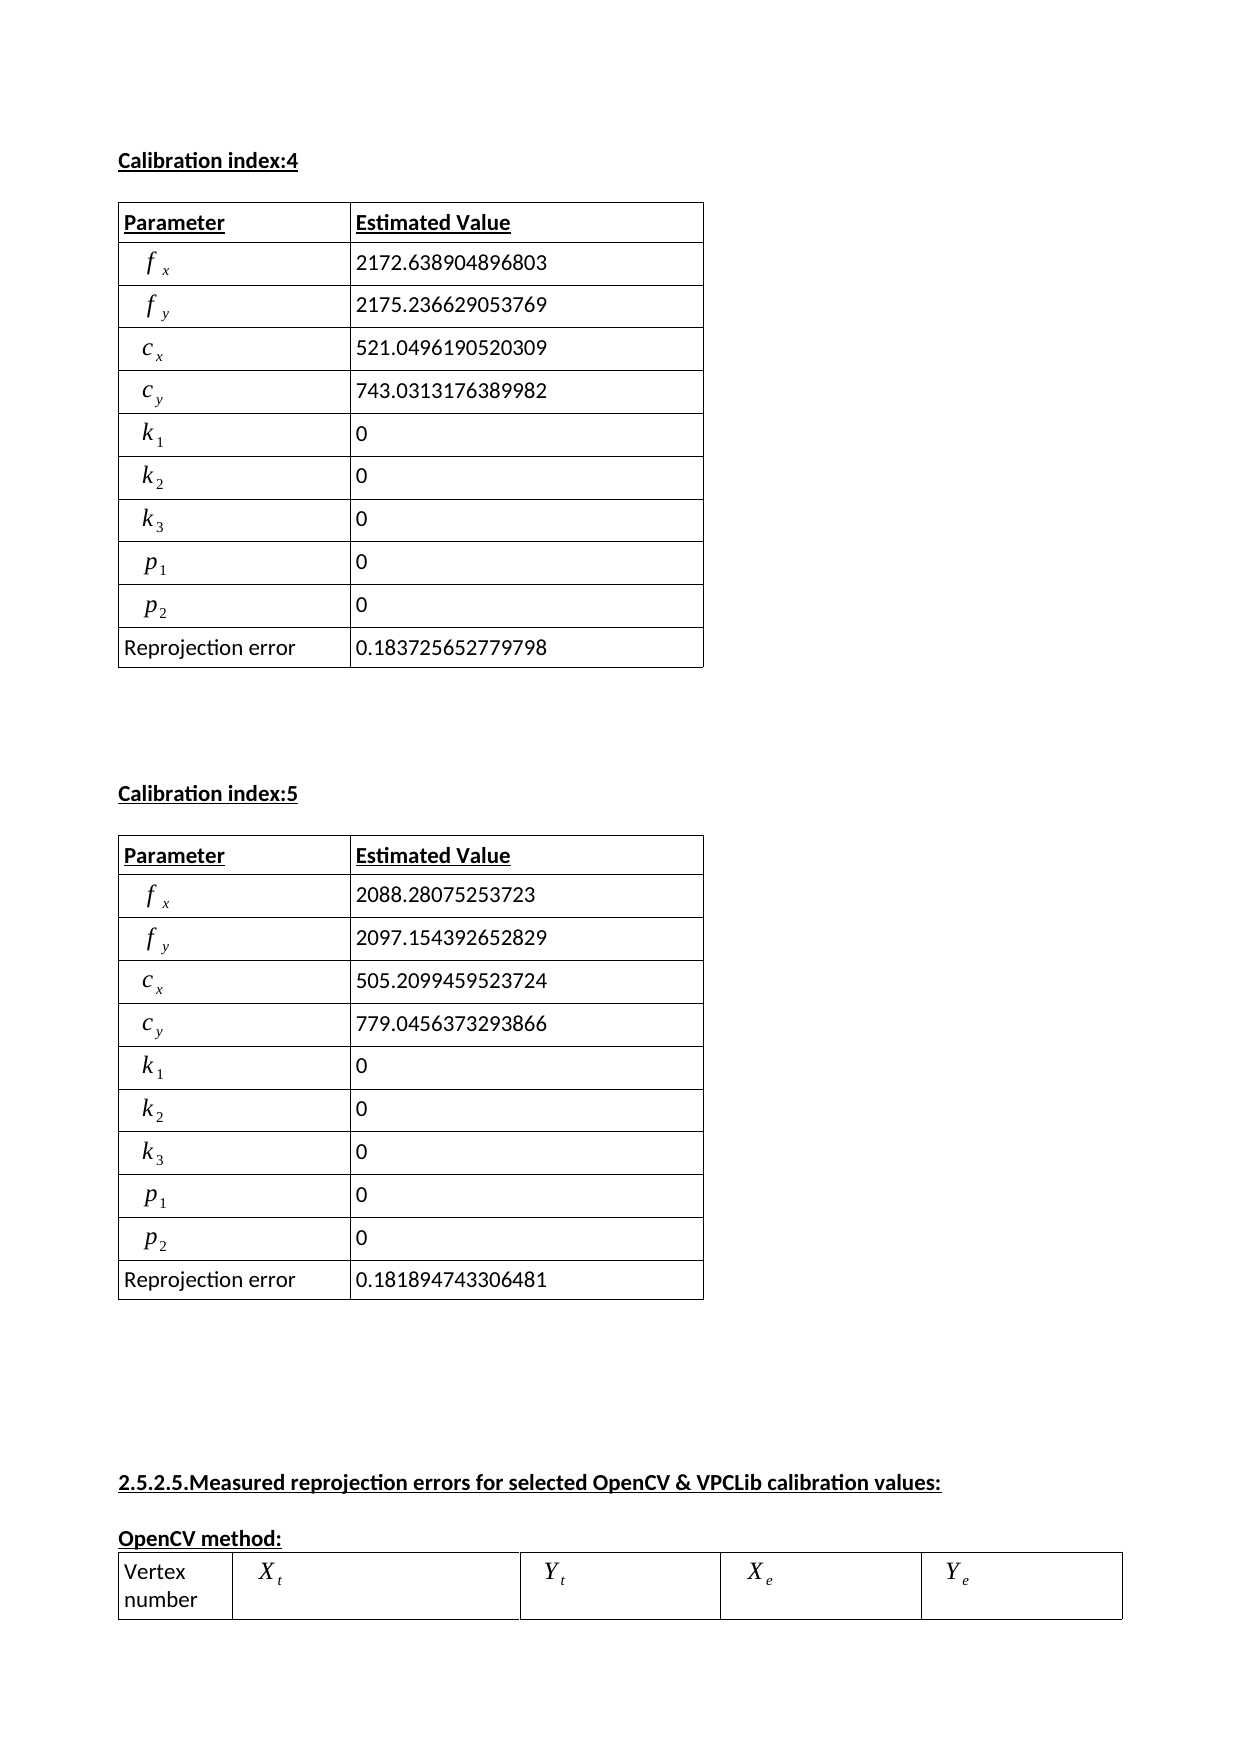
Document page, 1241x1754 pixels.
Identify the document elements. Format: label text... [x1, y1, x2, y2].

table_cell 779.0456373293866 [351, 1004, 703, 1046]
table_cell 0 [351, 542, 703, 584]
table_header [521, 1553, 720, 1619]
table_cell 0 [351, 585, 703, 627]
table_header Parameter [119, 836, 350, 874]
table_cell [119, 585, 350, 627]
table_cell [119, 286, 350, 327]
table_cell [119, 1175, 350, 1217]
table_cell 2175.236629053769 [351, 286, 703, 327]
table_cell [119, 328, 350, 370]
table_cell [119, 414, 350, 456]
text Calibration index:4 [118, 146, 1122, 174]
table_header Estimated Value [351, 203, 703, 242]
table_cell [119, 542, 350, 584]
text Calibration index:5 [118, 779, 1122, 807]
table_cell Reprojection error [119, 628, 350, 667]
table_cell [119, 918, 350, 960]
table_header Parameter [119, 203, 350, 242]
table_cell 2097.154392652829 [351, 918, 703, 960]
table_cell [119, 961, 350, 1003]
table_cell 0 [351, 500, 703, 541]
table_cell [119, 1090, 350, 1131]
text 2.5.2.5.Measured reprojection errors for selected OpenCV & VPCLib calibration values: [118, 1468, 1122, 1496]
table_cell 0.181894743306481 [351, 1261, 703, 1299]
table_cell 0 [351, 414, 703, 456]
text OpenCV method: [118, 1524, 1122, 1552]
table_cell 521.0496190520309 [351, 328, 703, 370]
table_cell [119, 243, 350, 285]
table_cell 0 [351, 457, 703, 499]
table_cell [119, 1132, 350, 1174]
table_cell [119, 457, 350, 499]
table_header Estimated Value [351, 836, 703, 874]
table_cell 505.2099459523724 [351, 961, 703, 1003]
table_cell [119, 371, 350, 413]
table_cell 743.0313176389982 [351, 371, 703, 413]
table_cell [119, 875, 350, 917]
table_header [721, 1553, 921, 1619]
table_header [922, 1553, 1122, 1619]
table_cell [119, 1218, 350, 1260]
table_cell Reprojection error [119, 1261, 350, 1299]
table_cell 0.183725652779798 [351, 628, 703, 667]
table_cell [119, 1004, 350, 1046]
table_cell 2172.638904896803 [351, 243, 703, 285]
table_cell 0 [351, 1047, 703, 1089]
table_cell 2088.28075253723 [351, 875, 703, 917]
table_cell 0 [351, 1090, 703, 1131]
table_header Vertex number [119, 1553, 232, 1619]
table_cell 0 [351, 1175, 703, 1217]
table_cell [119, 1047, 350, 1089]
table_cell 0 [351, 1218, 703, 1260]
table_cell 0 [351, 1132, 703, 1174]
table_cell [119, 500, 350, 541]
table_header [233, 1553, 519, 1619]
